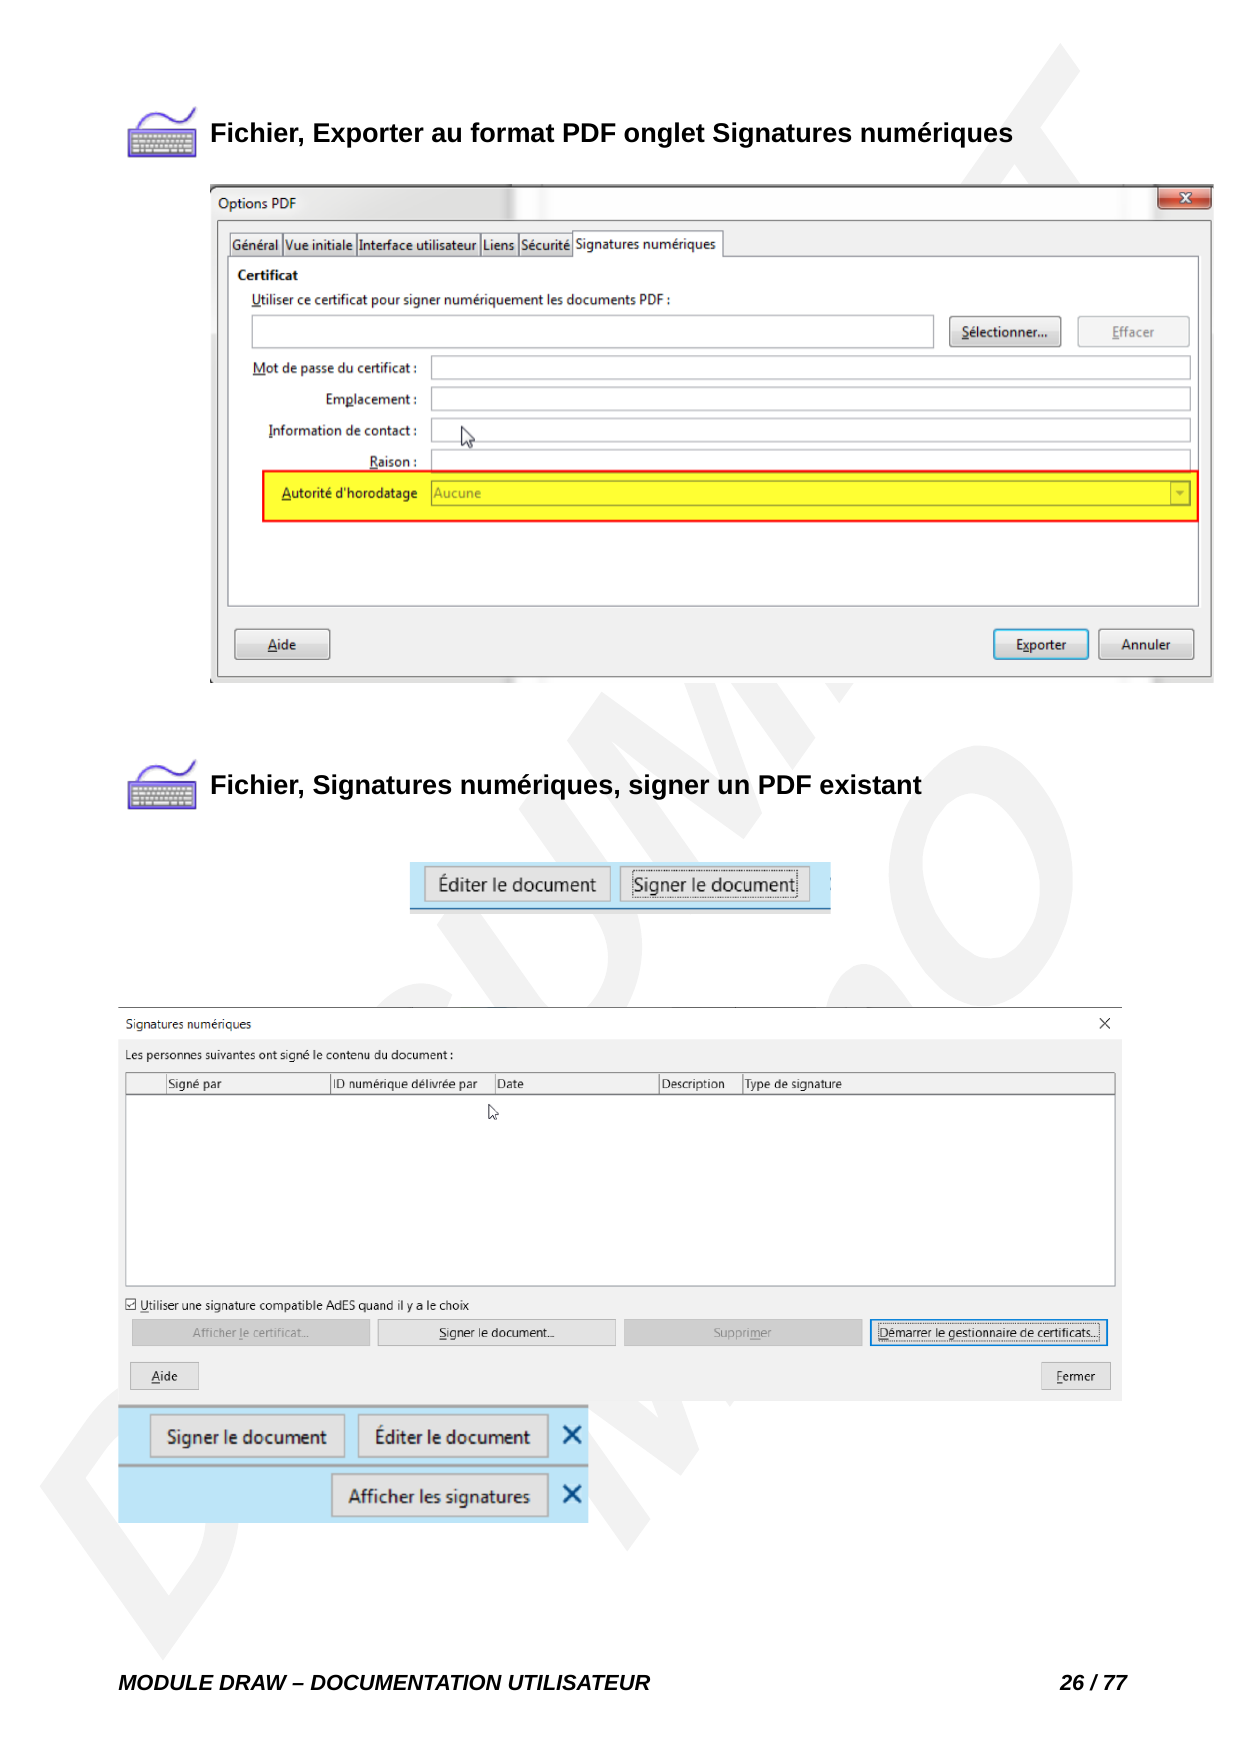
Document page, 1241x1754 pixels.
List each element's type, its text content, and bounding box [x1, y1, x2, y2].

picture [123, 95, 199, 171]
picture [210, 184, 1214, 683]
text Fichier, Exporter au format PDF onglet Signatures numériques [199, 117, 1122, 148]
picture [123, 748, 199, 823]
text Fichier, Signatures numériques, signer un PDF existant [199, 769, 1122, 800]
picture [118, 1007, 1122, 1523]
picture [409, 862, 831, 914]
